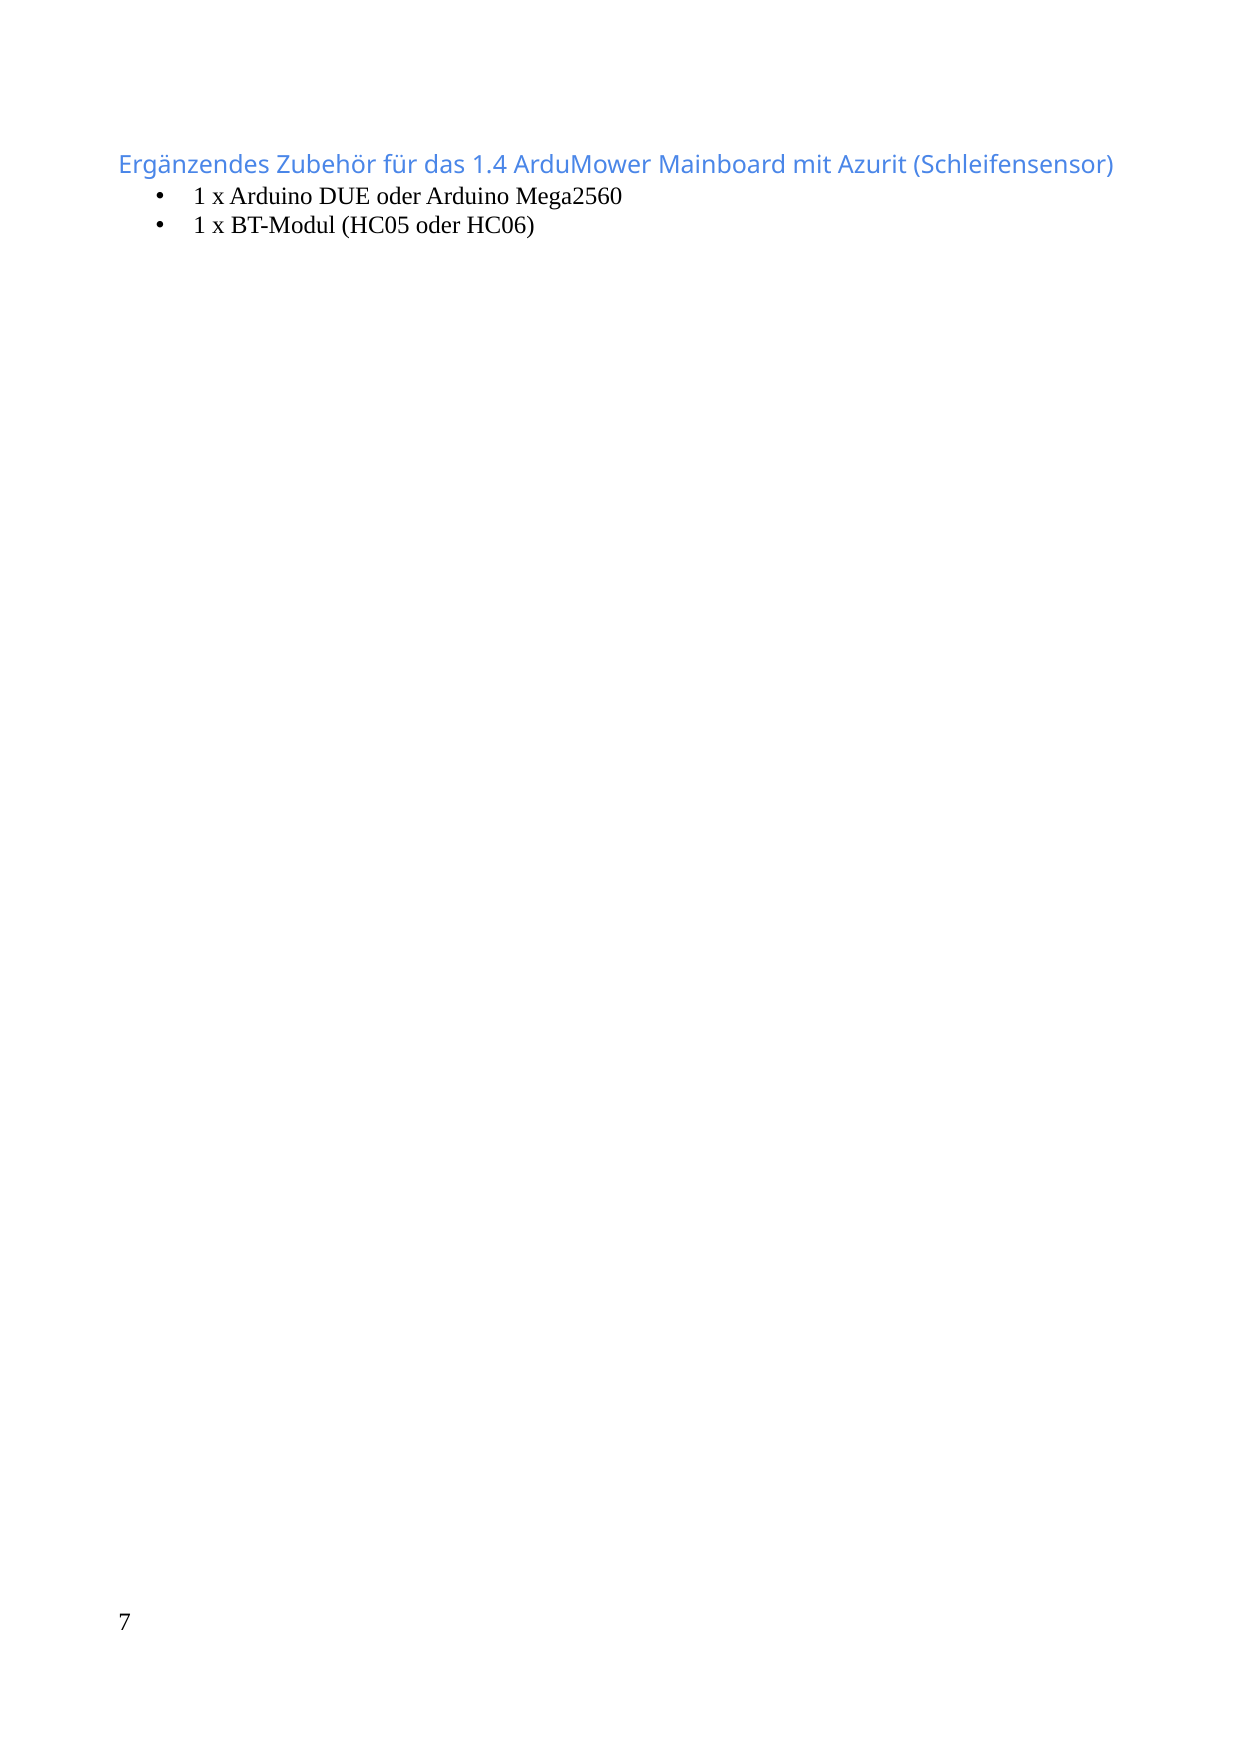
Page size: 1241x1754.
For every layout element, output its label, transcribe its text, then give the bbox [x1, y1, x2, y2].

list 1 x BT-Modul (HC05 oder HC06) [156, 210, 1122, 238]
list 1 x Arduino DUE oder Arduino Mega2560 [156, 181, 1122, 210]
text Ergänzendes Zubehör für das 1.4 ArduMower Mainboard mit Azurit (Schleifensensor) [118, 147, 1122, 181]
